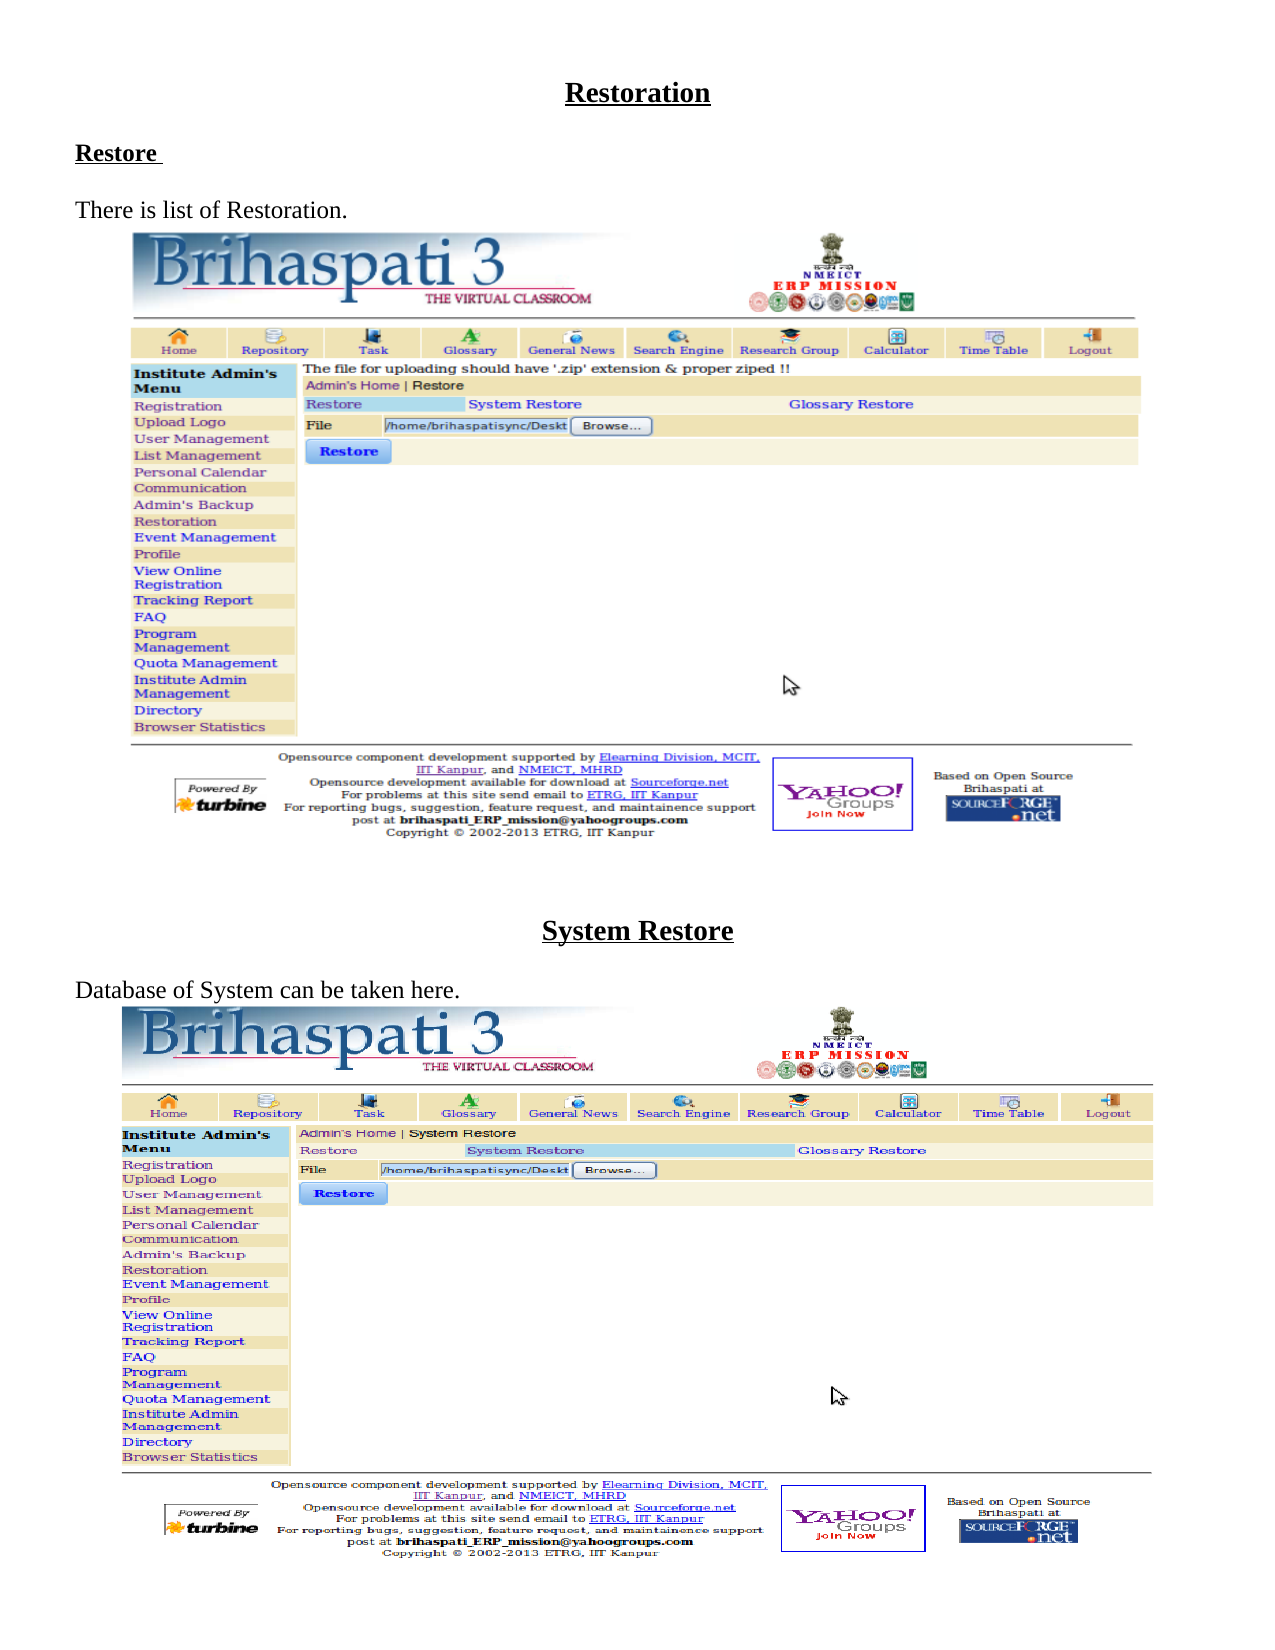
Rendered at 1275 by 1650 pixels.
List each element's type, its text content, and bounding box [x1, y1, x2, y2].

text Restoration [75, 75, 1200, 108]
picture [127, 224, 1148, 856]
text Database of System can be taken here. [75, 975, 1200, 1004]
text System Restore [75, 913, 1200, 946]
text There is list of Restoration. [75, 196, 1200, 224]
text Restore [75, 138, 1200, 166]
picture [121, 1004, 1154, 1574]
